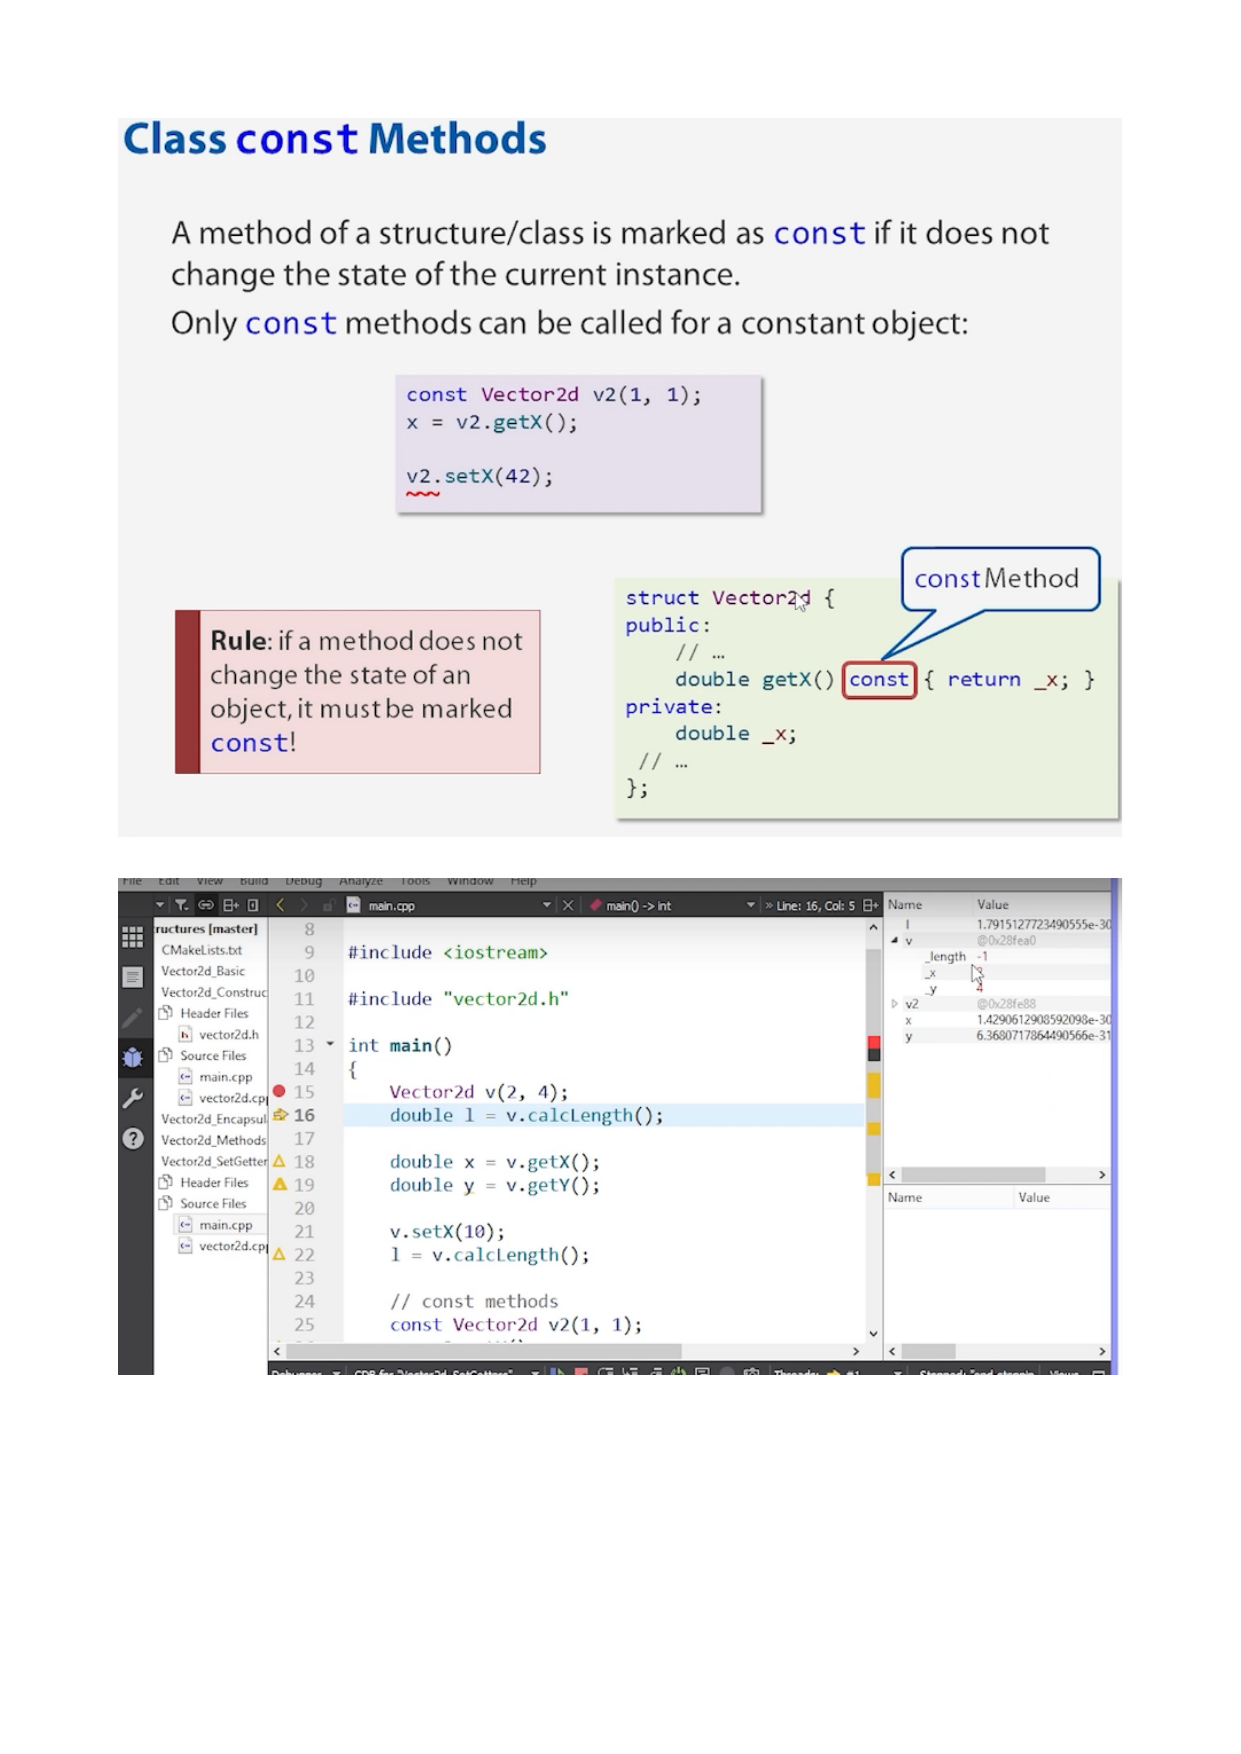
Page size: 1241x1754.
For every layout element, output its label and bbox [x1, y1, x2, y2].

picture [118, 878, 1123, 1375]
picture [118, 118, 1123, 837]
